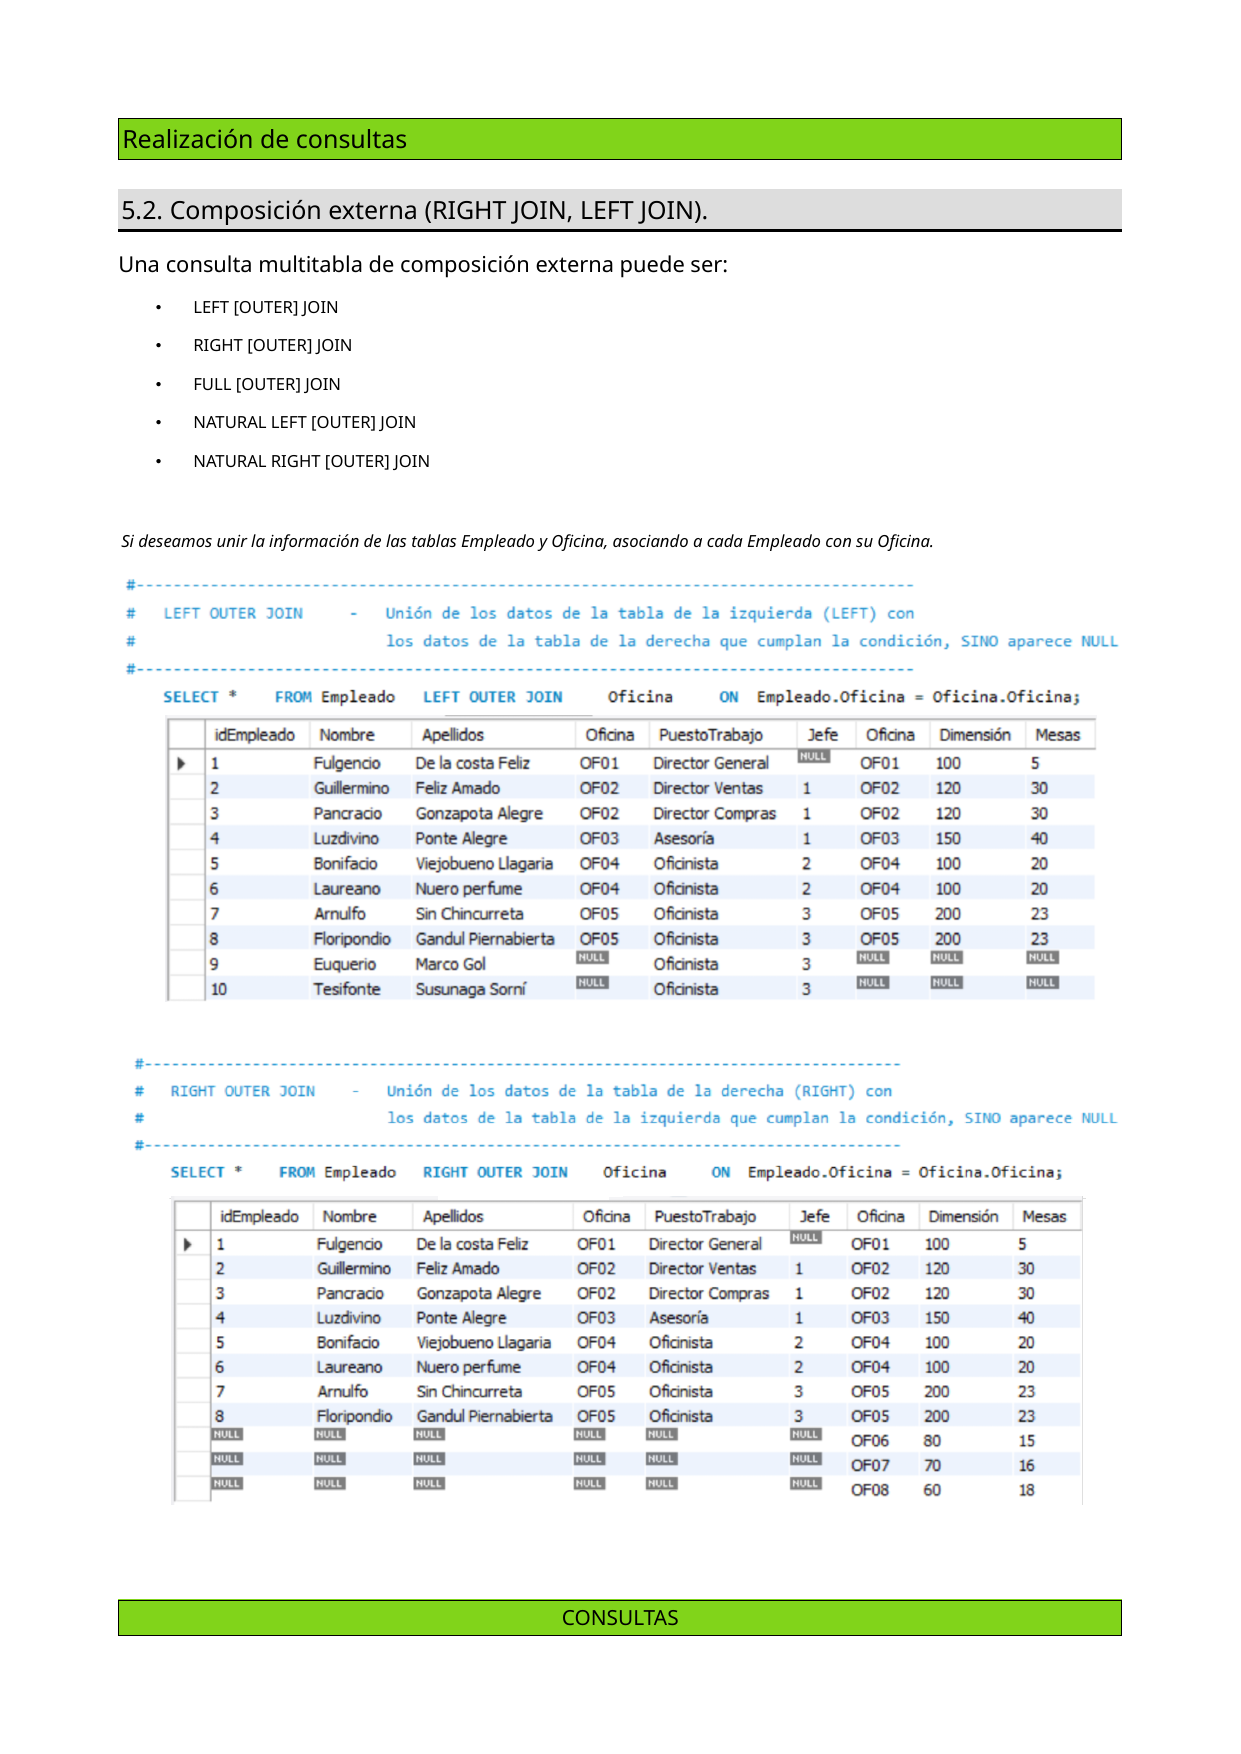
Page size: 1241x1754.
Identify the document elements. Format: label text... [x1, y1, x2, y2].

list LEFT [OUTER] JOIN [156, 296, 1122, 318]
list FULL [OUTER] JOIN [156, 372, 1122, 395]
text Una consulta multitabla de composición externa puede ser: [118, 249, 1122, 279]
text Si deseamos unir la información de las tablas Empleado y Oficina, asociando a cada Empleado con su Oficina. [118, 526, 1122, 555]
picture [118, 1048, 1123, 1184]
picture [118, 570, 1123, 708]
picture [169, 1193, 1088, 1506]
text 5.2. Composición externa (RIGHT JOIN, LEFT JOIN). [118, 189, 1122, 229]
picture [163, 715, 1098, 1002]
list NATURAL LEFT [OUTER] JOIN [156, 411, 1122, 434]
list RIGHT [OUTER] JOIN [156, 334, 1122, 357]
list NATURAL RIGHT [OUTER] JOIN [156, 449, 1122, 472]
